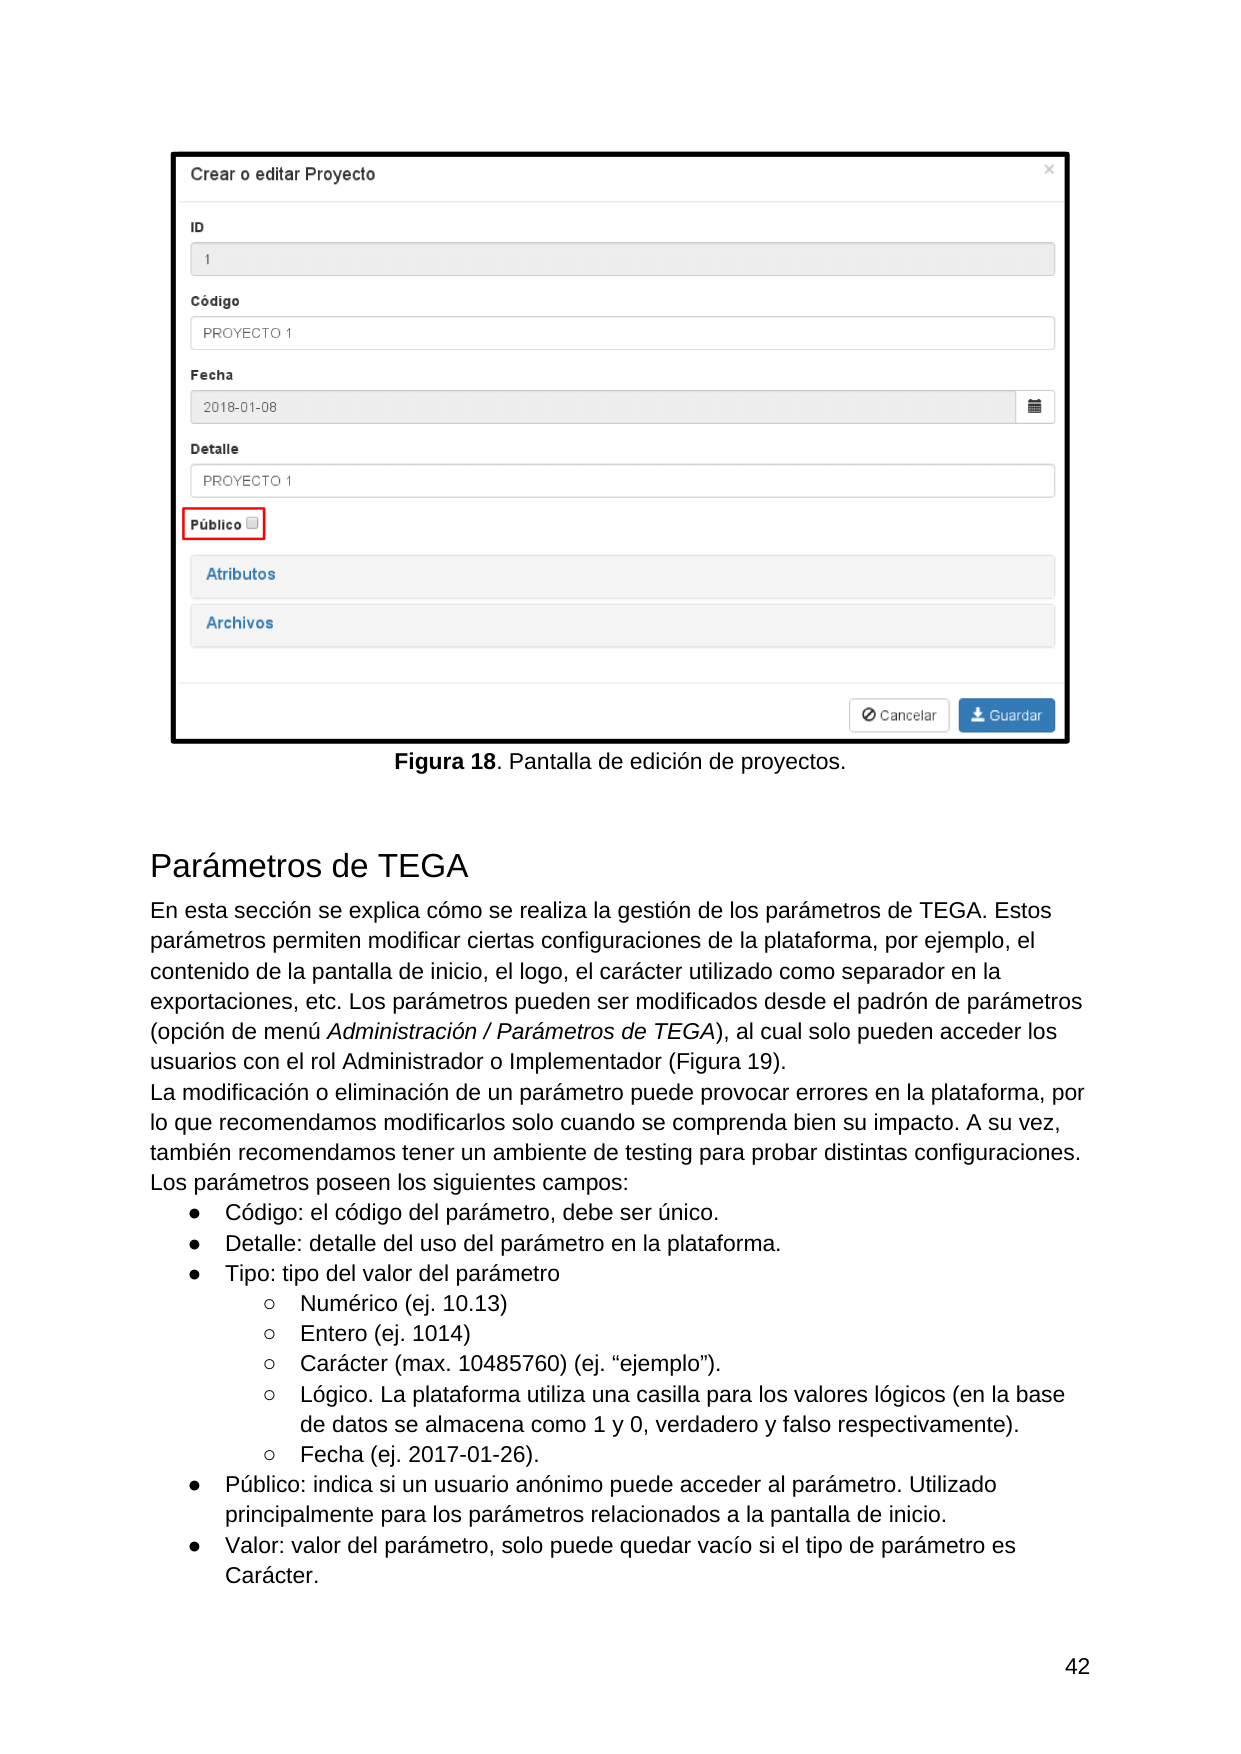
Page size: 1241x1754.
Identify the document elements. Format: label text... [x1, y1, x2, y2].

list Entero (ej. 1014) [262, 1320, 1090, 1346]
list Valor: valor del parámetro, solo puede quedar vacío si el tipo de parámetro es Carácter. [187, 1532, 1090, 1588]
text La modificación o eliminación de un parámetro puede provocar errores en la plataforma, por lo que recomendamos modificarlos solo cuando se comprenda bien su impacto. A su vez, también recomendamos tener un ambiente de testing para probar distintas configuraciones. [150, 1078, 1090, 1165]
text En esta sección se explica cómo se realiza la gestión de los parámetros de TEGA. Estos parámetros permiten modificar ciertas configuraciones de la plataforma, por ejemplo, el contenido de la pantalla de inicio, el logo, el carácter utilizado como separador en la exportaciones, etc. Los parámetros pueden ser modificados desde el padrón de parámetros (opción de menú Administración / Parámetros de TEGA), al cual solo pueden acceder los usuarios con el rol Administrador o Implementador (Figura 19). [150, 897, 1090, 1074]
list Carácter (max. 10485760) (ej. “ejemplo”). [262, 1350, 1090, 1377]
list Código: el código del parámetro, debe ser único. [187, 1199, 1090, 1226]
picture [168, 150, 1072, 745]
list Numérico (ej. 10.13) [262, 1290, 1090, 1316]
text Figura 18. Pantalla de edición de proyectos. [150, 748, 1090, 775]
list Tipo: tipo del valor del parámetro [187, 1260, 1090, 1286]
list Detalle: detalle del uso del parámetro en la plataforma. [187, 1229, 1090, 1256]
list Lógico. La plataforma utiliza una casilla para los valores lógicos (en la base de datos se almacena como 1 y 0, verdadero y falso respectivamente). [262, 1381, 1090, 1437]
subtitle Parámetros de TEGA [150, 846, 1090, 885]
list Fecha (ej. 2017-01-26). [262, 1441, 1090, 1467]
text Los parámetros poseen los siguientes campos: [150, 1169, 1090, 1195]
list Público: indica si un usuario anónimo puede acceder al parámetro. Utilizado principalmente para los parámetros relacionados a la pantalla de inicio. [187, 1471, 1090, 1528]
